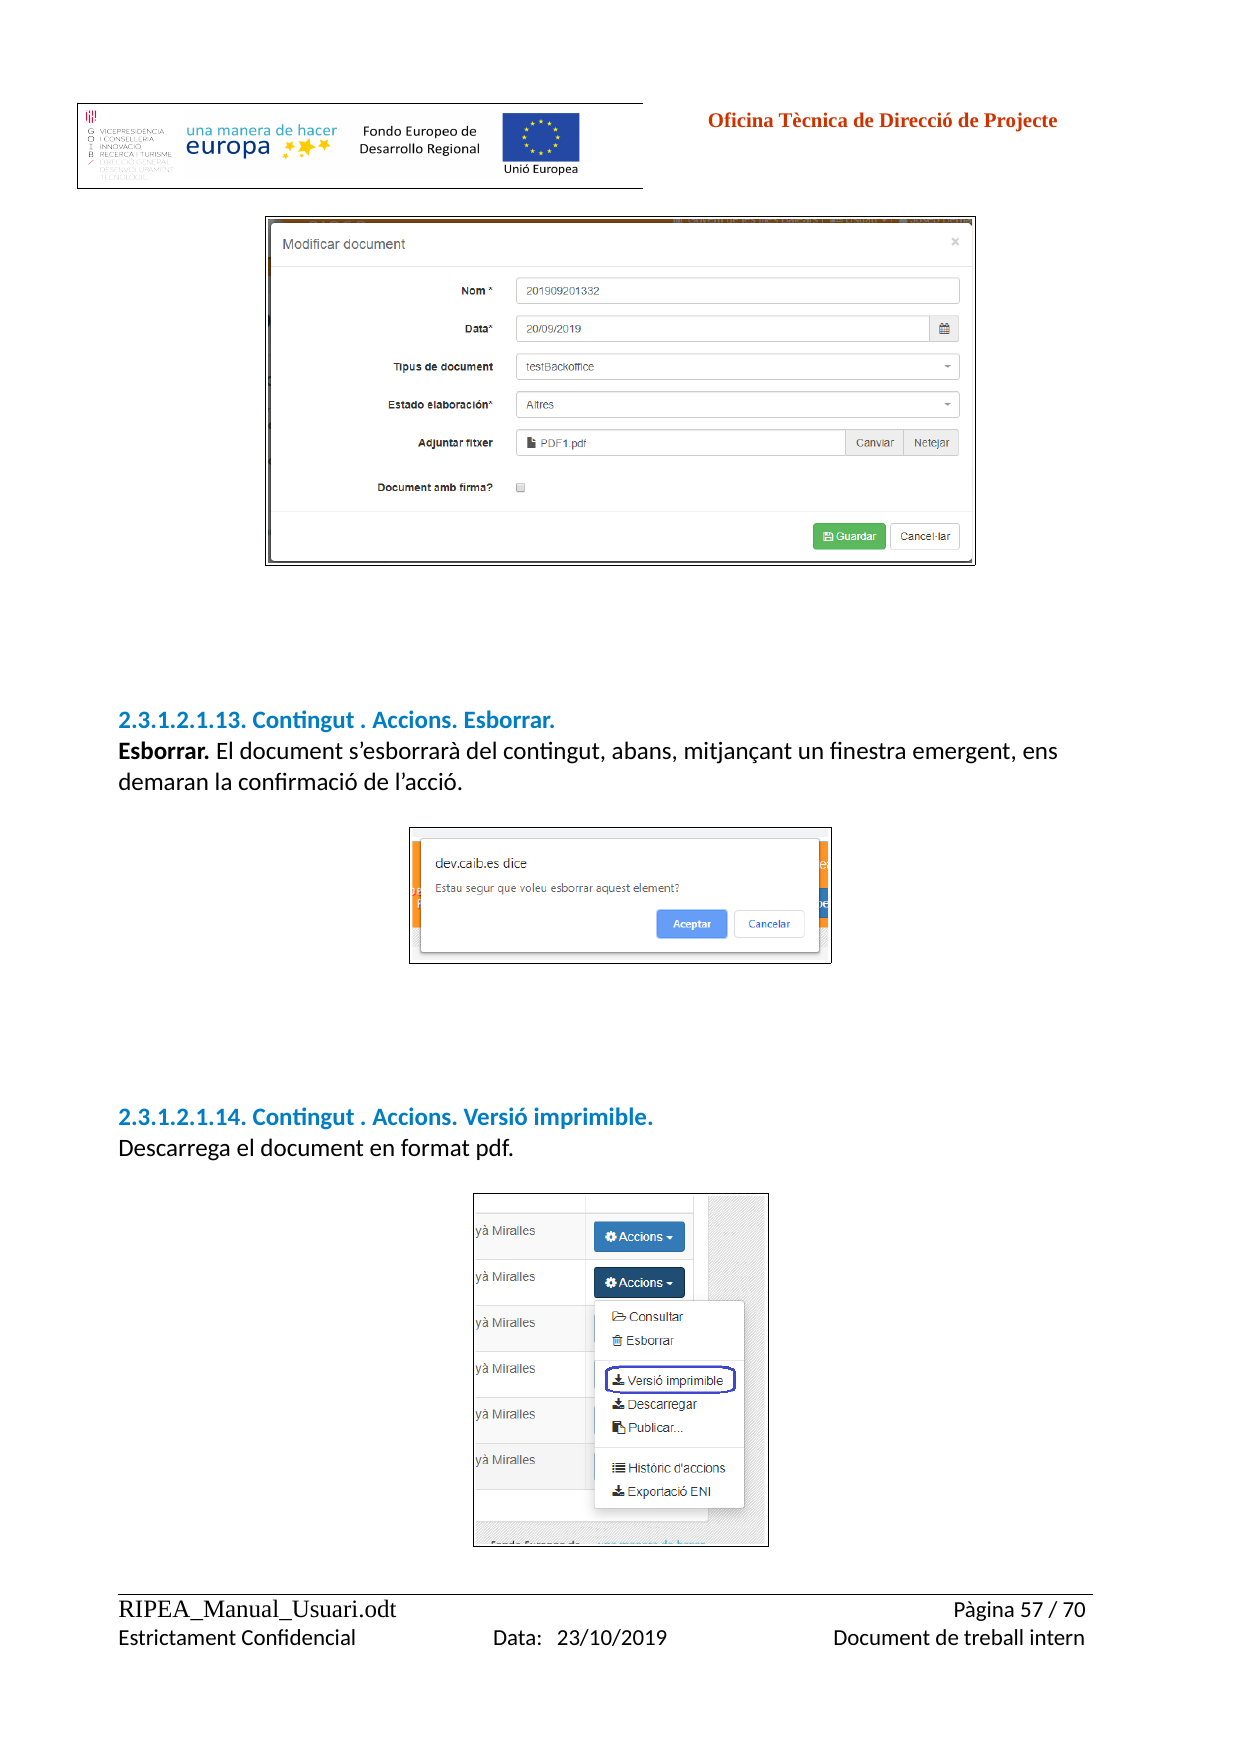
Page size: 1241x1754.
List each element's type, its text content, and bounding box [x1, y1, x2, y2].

picture [268, 219, 973, 563]
text Esborrar. El document s’esborrarà del contingut, abans, mitjançant un finestra emergent, ens demaran la confirmació de l’acció. [118, 735, 1122, 796]
picture [184, 108, 585, 182]
subtitle 2.3.1.2.1.14. Contingut . Accions. Versió imprimible. [118, 1101, 1122, 1132]
picture [82, 108, 178, 182]
picture [412, 829, 828, 960]
subtitle 2.3.1.2.1.13. Contingut . Accions. Esborrar. [118, 705, 1122, 735]
picture [475, 1196, 765, 1544]
text Descarrega el document en format pdf. [118, 1132, 1122, 1162]
